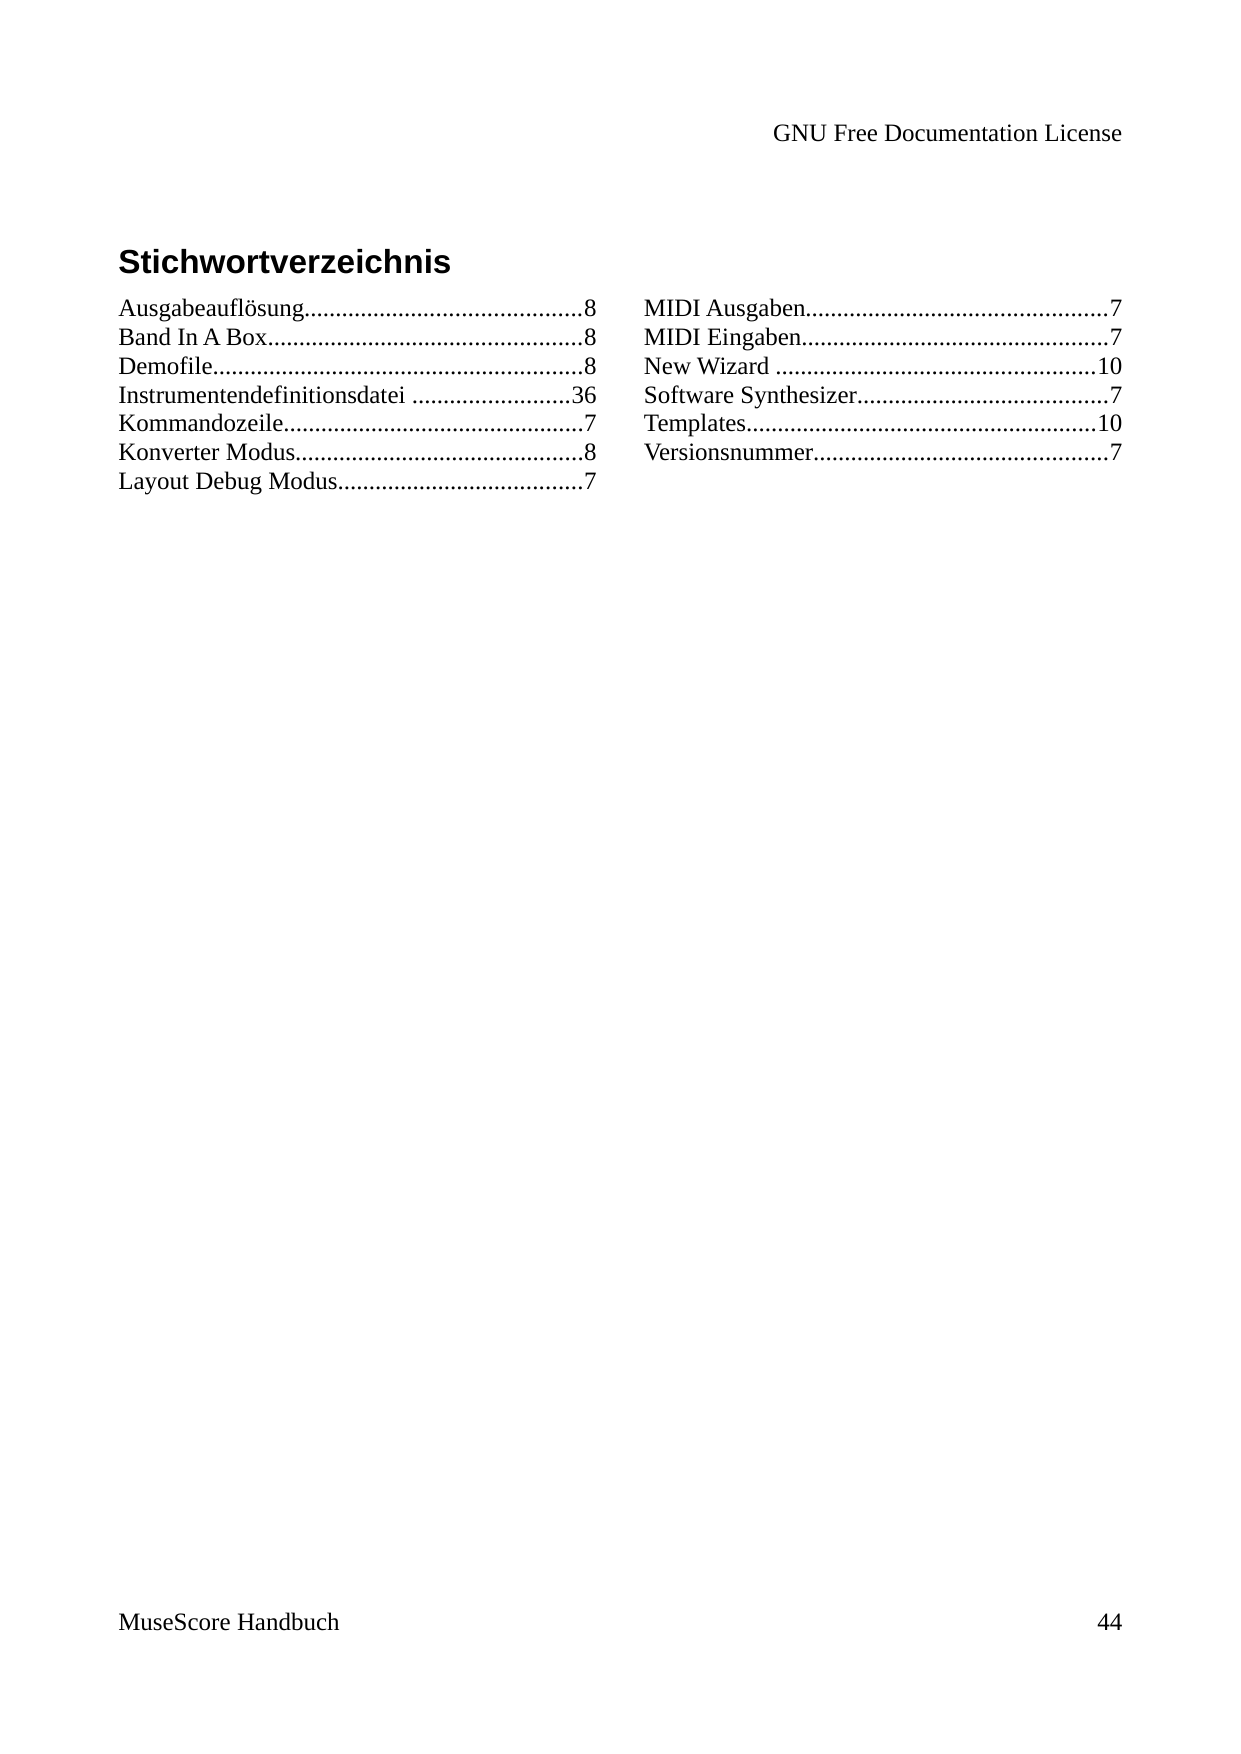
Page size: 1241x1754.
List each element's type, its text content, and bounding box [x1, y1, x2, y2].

text MIDI Ausgaben 7 [644, 293, 1122, 322]
text Kommandozeile 7 [118, 408, 596, 437]
subtitle Stichwortverzeichnis [118, 243, 1122, 281]
text Ausgabeauflösung 8 [118, 293, 596, 322]
text Layout Debug Modus 7 [118, 466, 596, 495]
text Versionsnummer 7 [644, 437, 1122, 466]
text Instrumentendefinitionsdatei 36 [118, 380, 596, 408]
text New Wizard 10 [644, 351, 1122, 380]
text MIDI Eingaben 7 [644, 322, 1122, 351]
text Software Synthesizer 7 [644, 380, 1122, 408]
text Demofile 8 [118, 351, 596, 380]
text Konverter Modus 8 [118, 437, 596, 466]
text Band In A Box 8 [118, 322, 596, 351]
text Templates 10 [644, 408, 1122, 437]
